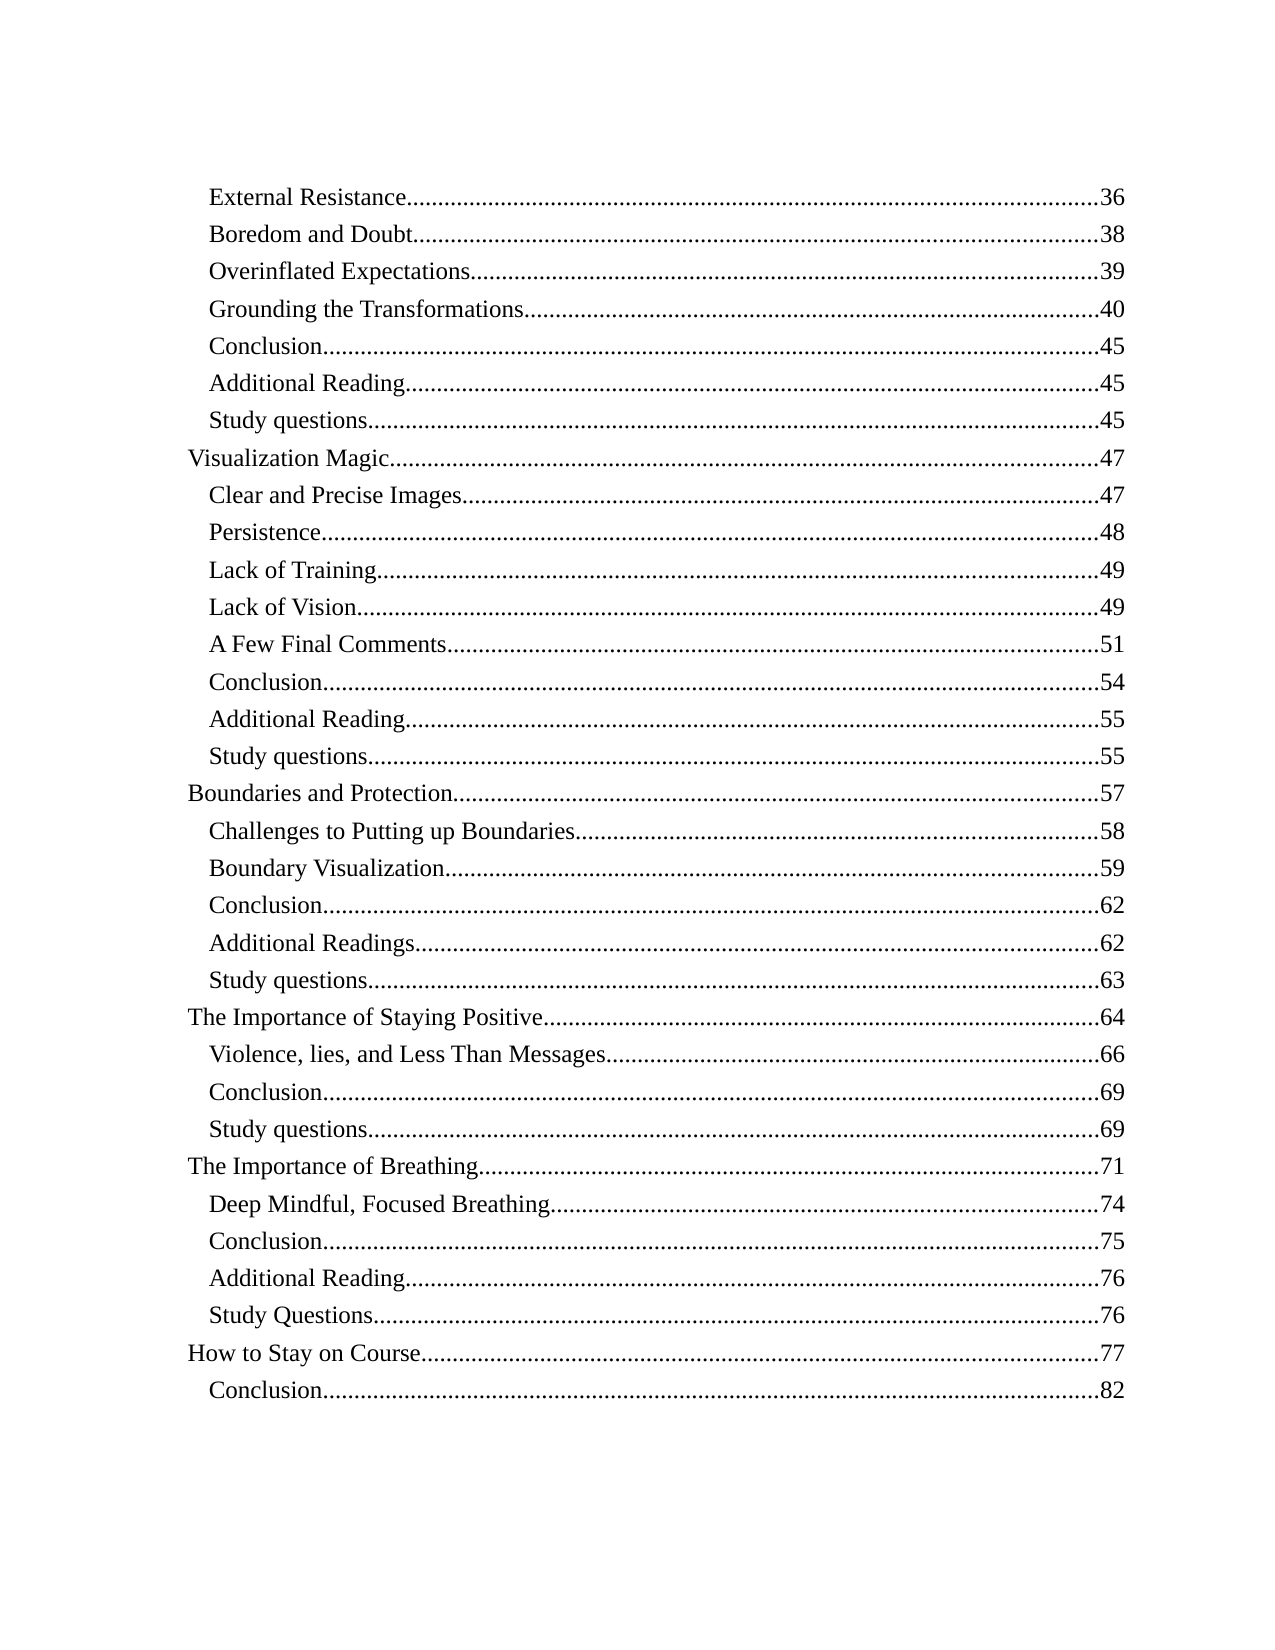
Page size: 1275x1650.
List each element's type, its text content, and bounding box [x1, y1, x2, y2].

text How to Stay on Course 77 [187, 1338, 1125, 1367]
text Additional Readings 62 [208, 928, 1125, 956]
text Conclusion 75 [208, 1226, 1125, 1255]
text Visualization Magic 47 [187, 443, 1125, 472]
text Persistence 48 [208, 517, 1125, 546]
text Boundaries and Protection 57 [187, 778, 1125, 807]
text The Importance of Breathing 71 [187, 1151, 1125, 1180]
text Study questions 63 [208, 965, 1125, 994]
text Additional Reading 55 [208, 704, 1125, 733]
text Conclusion 54 [208, 667, 1125, 695]
text Boredom and Doubt 38 [208, 219, 1125, 248]
text Study questions 69 [208, 1114, 1125, 1143]
text Additional Reading 76 [208, 1263, 1125, 1292]
text Overinflated Expectations 39 [208, 256, 1125, 285]
text Deep Mindful, Focused Breathing 74 [208, 1189, 1125, 1217]
text External Resistance 36 [208, 182, 1125, 211]
text Lack of Training 49 [208, 555, 1125, 583]
text Conclusion 62 [208, 890, 1125, 919]
text Challenges to Putting up Boundaries 58 [208, 816, 1125, 844]
text Study Questions 76 [208, 1301, 1125, 1329]
text A Few Final Comments 51 [208, 629, 1125, 658]
text Conclusion 69 [208, 1077, 1125, 1106]
text The Importance of Staying Positive 64 [187, 1002, 1125, 1031]
text Additional Reading 45 [208, 368, 1125, 397]
text Violence, lies, and Less Than Messages 66 [208, 1039, 1125, 1068]
text Conclusion 45 [208, 331, 1125, 360]
text Grounding the Transformations 40 [208, 294, 1125, 322]
text Conclusion 82 [208, 1375, 1125, 1404]
text Clear and Precise Images 47 [208, 480, 1125, 509]
text Study questions 55 [208, 741, 1125, 770]
text Lack of Vision 49 [208, 592, 1125, 621]
text Study questions 45 [208, 406, 1125, 434]
text Boundary Visualization 59 [208, 853, 1125, 882]
